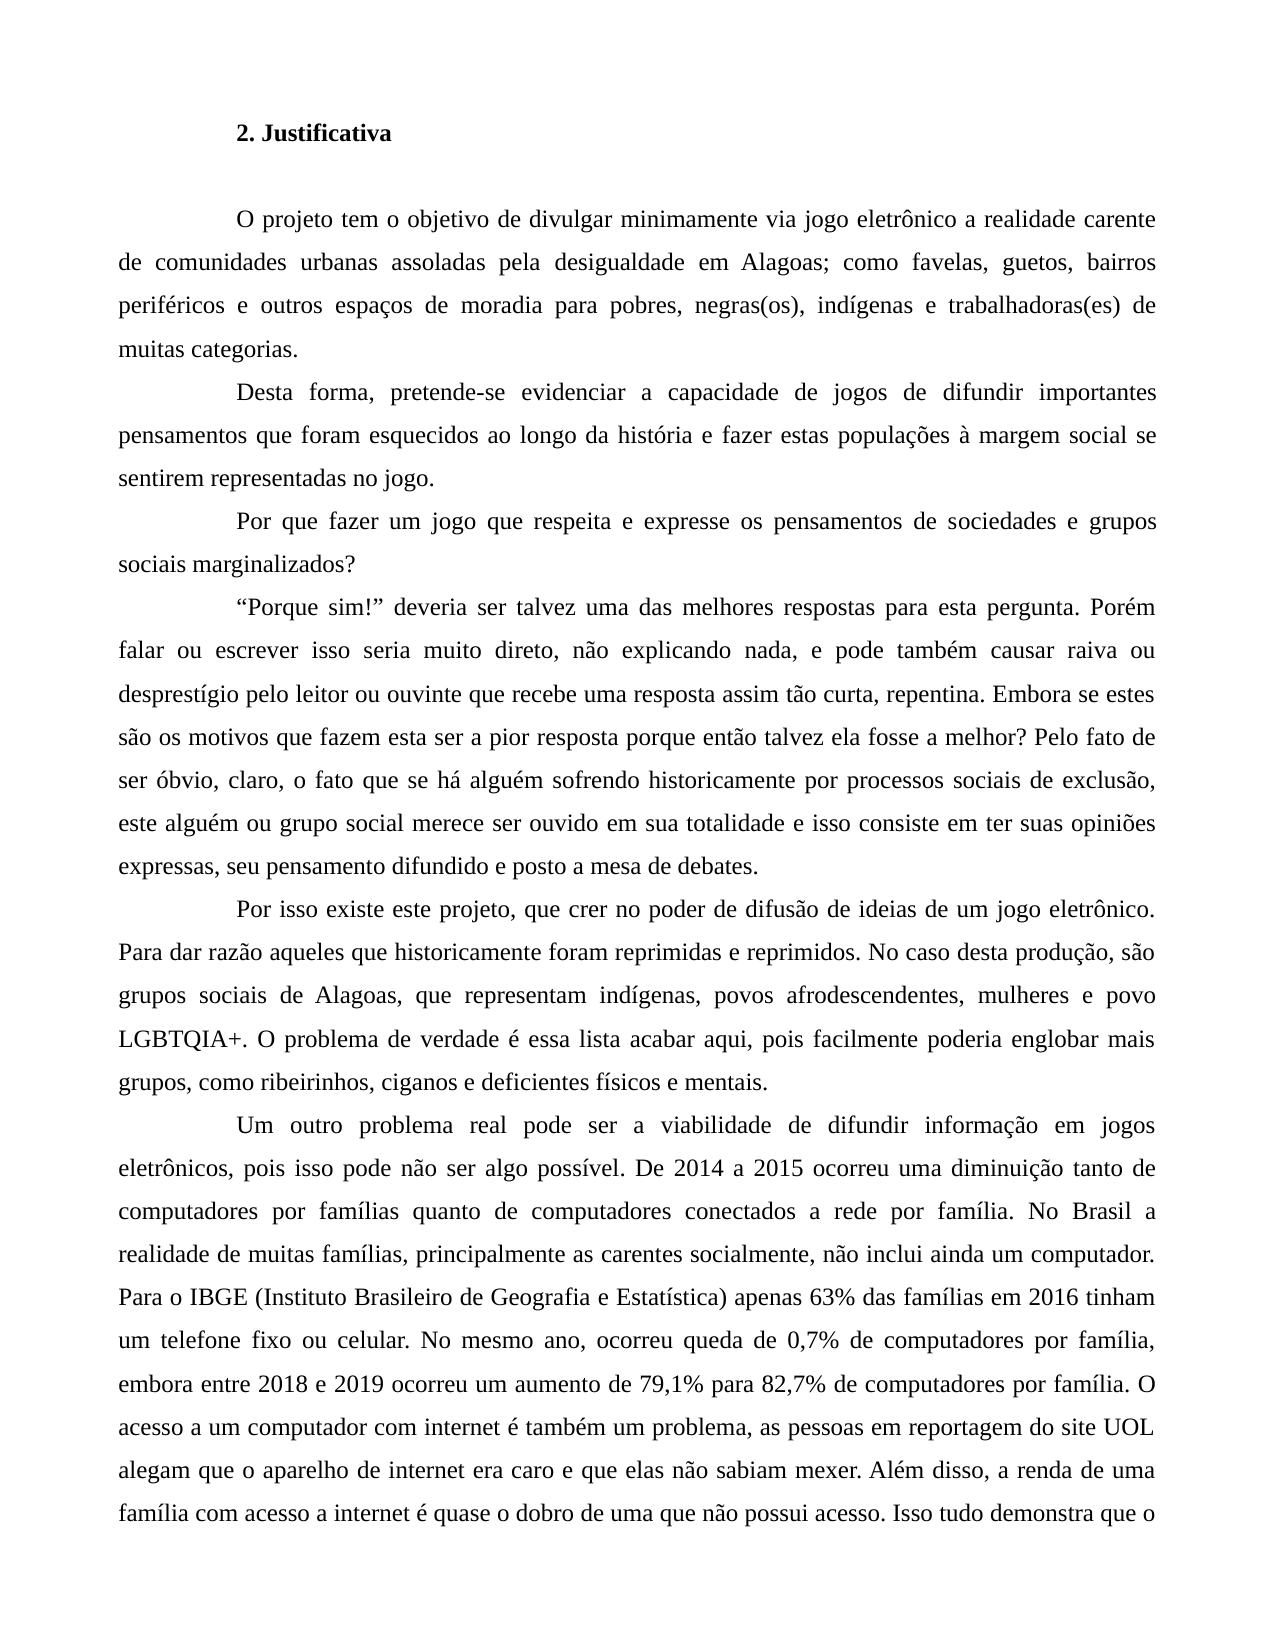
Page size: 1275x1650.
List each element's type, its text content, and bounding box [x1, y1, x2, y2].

text 2. Justificativa [118, 118, 1157, 147]
text “Porque sim!” deveria ser talvez uma das melhores respostas para esta pergunta. Porém falar ou escrever isso seria muito direto, não explicando nada, e pode também causar raiva ou desprestígio pelo leitor ou ouvinte que recebe uma resposta assim tão curta, repentina. Embora se estes são os motivos que fazem esta ser a pior resposta porque então talvez ela fosse a melhor? Pelo fato de ser óbvio, claro, o fato que se há alguém sofrendo historicamente por processos sociais de exclusão, este alguém ou grupo social merece ser ouvido em sua totalidade e isso consiste em ter suas opiniões expressas, seu pensamento difundido e posto a mesa de debates. [118, 592, 1157, 880]
text Um outro problema real pode ser a viabilidade de difundir informação em jogos eletrônicos, pois isso pode não ser algo possível. De 2014 a 2015 ocorreu uma diminuição tanto de computadores por famílias quanto de computadores conectados a rede por família. No Brasil a realidade de muitas famílias, principalmente as carentes socialmente, não inclui ainda um computador. Para o IBGE (Instituto Brasileiro de Geografia e Estatística) apenas 63% das famílias em 2016 tinham um telefone fixo ou celular. No mesmo ano, ocorreu queda de 0,7% de computadores por família, embora entre 2018 e 2019 ocorreu um aumento de 79,1% para 82,7% de computadores por família. O acesso a um computador com internet é também um problema, as pessoas em reportagem do site UOL alegam que o aparelho de internet era caro e que elas não sabiam mexer. Além disso, a renda de uma família com acesso a internet é quase o dobro de uma que não possui acesso. Isso tudo demonstra que o [118, 1110, 1157, 1527]
text O projeto tem o objetivo de divulgar minimamente via jogo eletrônico a realidade carente de comunidades urbanas assoladas pela desigualdade em Alagoas; como favelas, guetos, bairros periféricos e outros espaços de moradia para pobres, negras(os), indígenas e trabalhadoras(es) de muitas categorias. [118, 204, 1157, 362]
text Por que fazer um jogo que respeita e expresse os pensamentos de sociedades e grupos sociais marginalizados? [118, 506, 1157, 578]
text Por isso existe este projeto, que crer no poder de difusão de ideias de um jogo eletrônico. Para dar razão aqueles que historicamente foram reprimidas e reprimidos. No caso desta produção, são grupos sociais de Alagoas, que representam indígenas, povos afrodescendentes, mulheres e povo LGBTQIA+. O problema de verdade é essa lista acabar aqui, pois facilmente poderia englobar mais grupos, como ribeirinhos, ciganos e deficientes físicos e mentais. [118, 894, 1157, 1096]
text Desta forma, pretende-se evidenciar a capacidade de jogos de difundir importantes pensamentos que foram esquecidos ao longo da história e fazer estas populações à margem social se sentirem representadas no jogo. [118, 377, 1157, 492]
